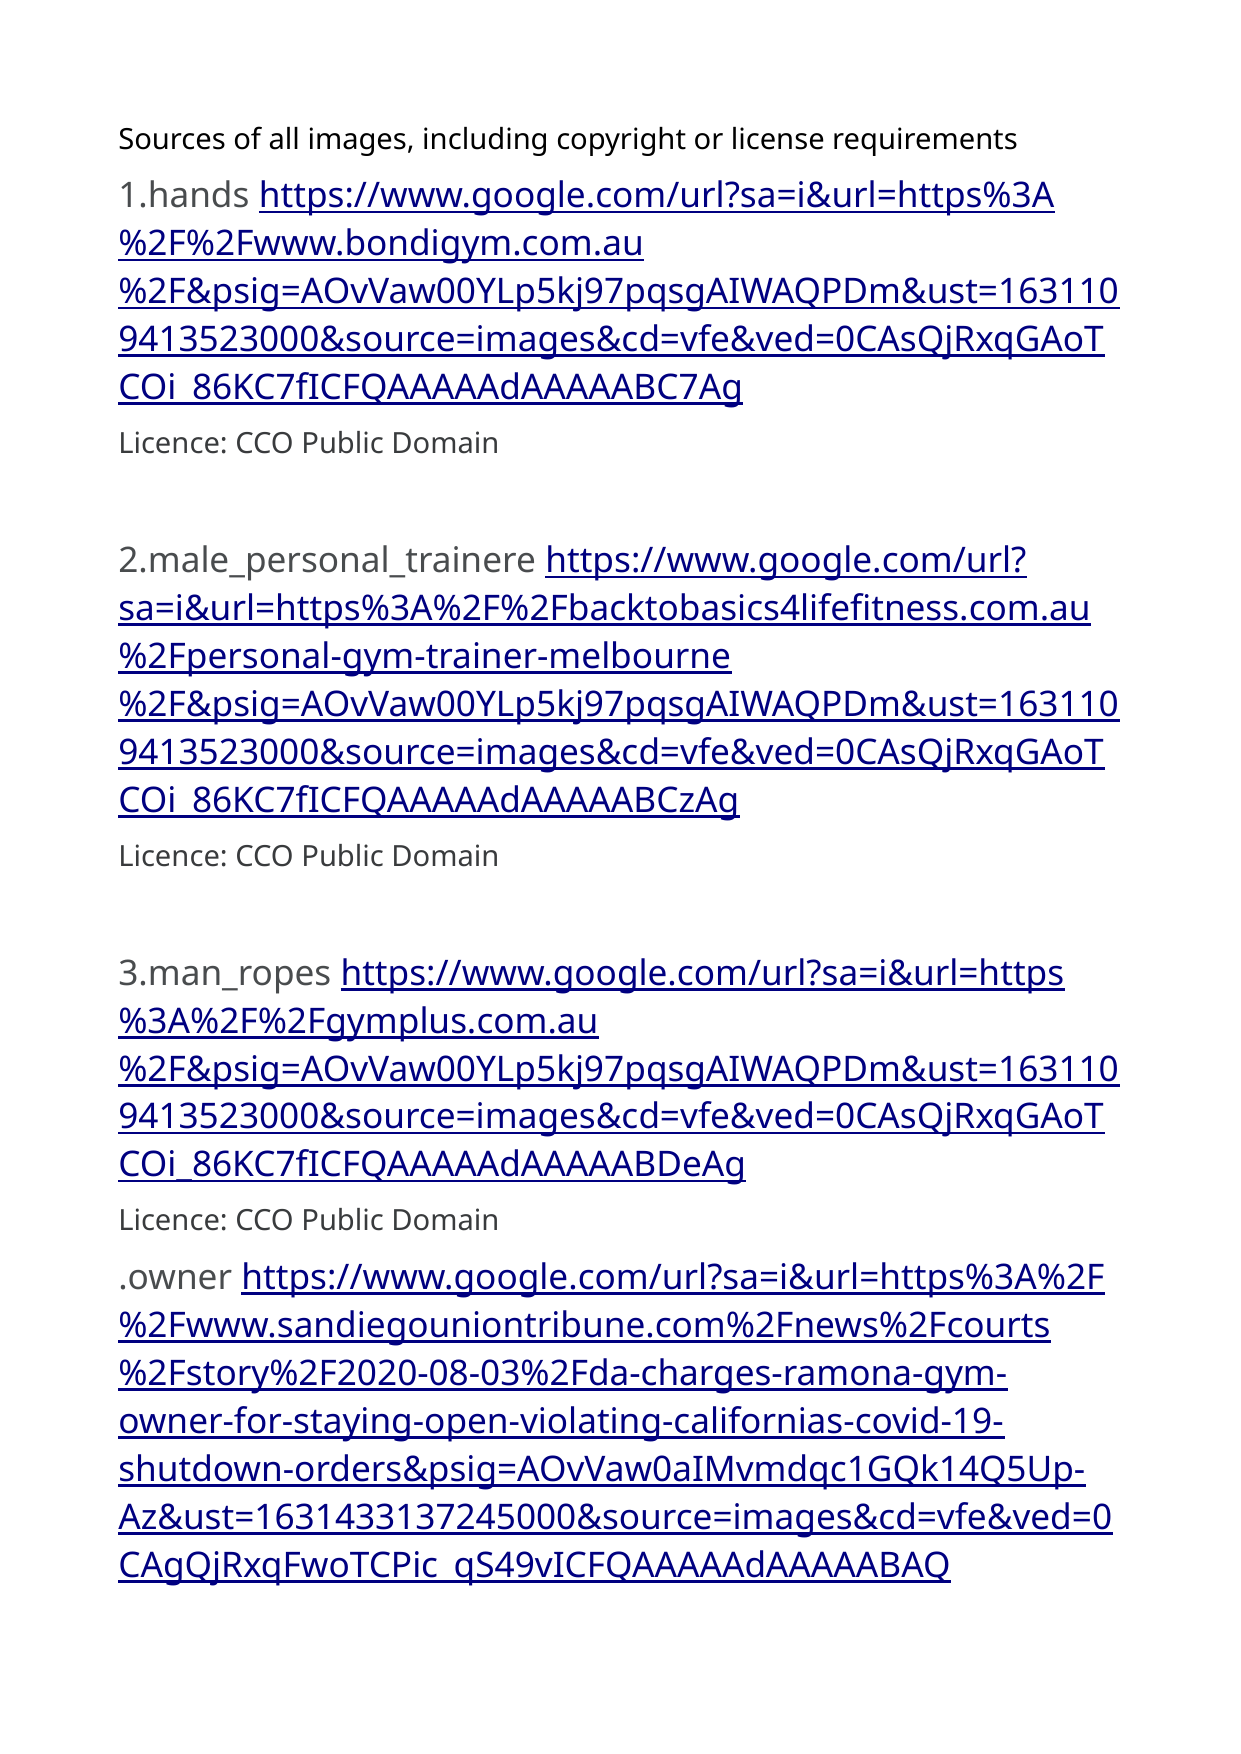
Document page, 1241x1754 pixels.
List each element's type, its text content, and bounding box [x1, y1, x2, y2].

list Licence: CCO Public Domain [118, 422, 1122, 462]
list Licence: CCO Public Domain [118, 1200, 1122, 1239]
list .owner https://www.google.com/url?sa=i&url=https%3A%2F%2Fwww.sandiegouniontribune.com%2Fnews%2Fcourts%2Fstory%2F2020-08-03%2Fda-charges-ramona-gym-owner-for-staying-open-violating-californias-covid-19-shutdown-orders&psig=AOvVaw0aIMvmdqc1GQk14Q5Up-Az&ust=1631433137245000&source=images&cd=vfe&ved=0CAgQjRxqFwoTCPic_qS49vICFQAAAAAdAAAAABAQ [118, 1252, 1122, 1587]
list 2.male_personal_trainere https://www.google.com/url?sa=i&url=https%3A%2F%2Fbacktobasics4lifefitness.com.au%2Fpersonal-gym-trainer-melbourne%2F&psig=AOvVaw00YLp5kj97pqsgAIWAQPDm&ust=1631109413523000&source=images&cd=vfe&ved=0CAsQjRxqGAoTCOi_86KC7fICFQAAAAAdAAAAABCzAg [118, 535, 1122, 822]
list 3.man_ropes https://www.google.com/url?sa=i&url=https%3A%2F%2Fgymplus.com.au%2F&psig=AOvVaw00YLp5kj97pqsgAIWAQPDm&ust=1631109413523000&source=images&cd=vfe&ved=0CAsQjRxqGAoTCOi_86KC7fICFQAAAAAdAAAAABDeAg [118, 948, 1122, 1187]
list Sources of all images, including copyright or license requirements [118, 118, 1122, 158]
text Licence: CCO Public Domain [118, 835, 1122, 875]
list 1.hands https://www.google.com/url?sa=i&url=https%3A%2F%2Fwww.bondigym.com.au%2F&psig=AOvVaw00YLp5kj97pqsgAIWAQPDm&ust=1631109413523000&source=images&cd=vfe&ved=0CAsQjRxqGAoTCOi_86KC7fICFQAAAAAdAAAAABC7Ag [118, 170, 1122, 410]
